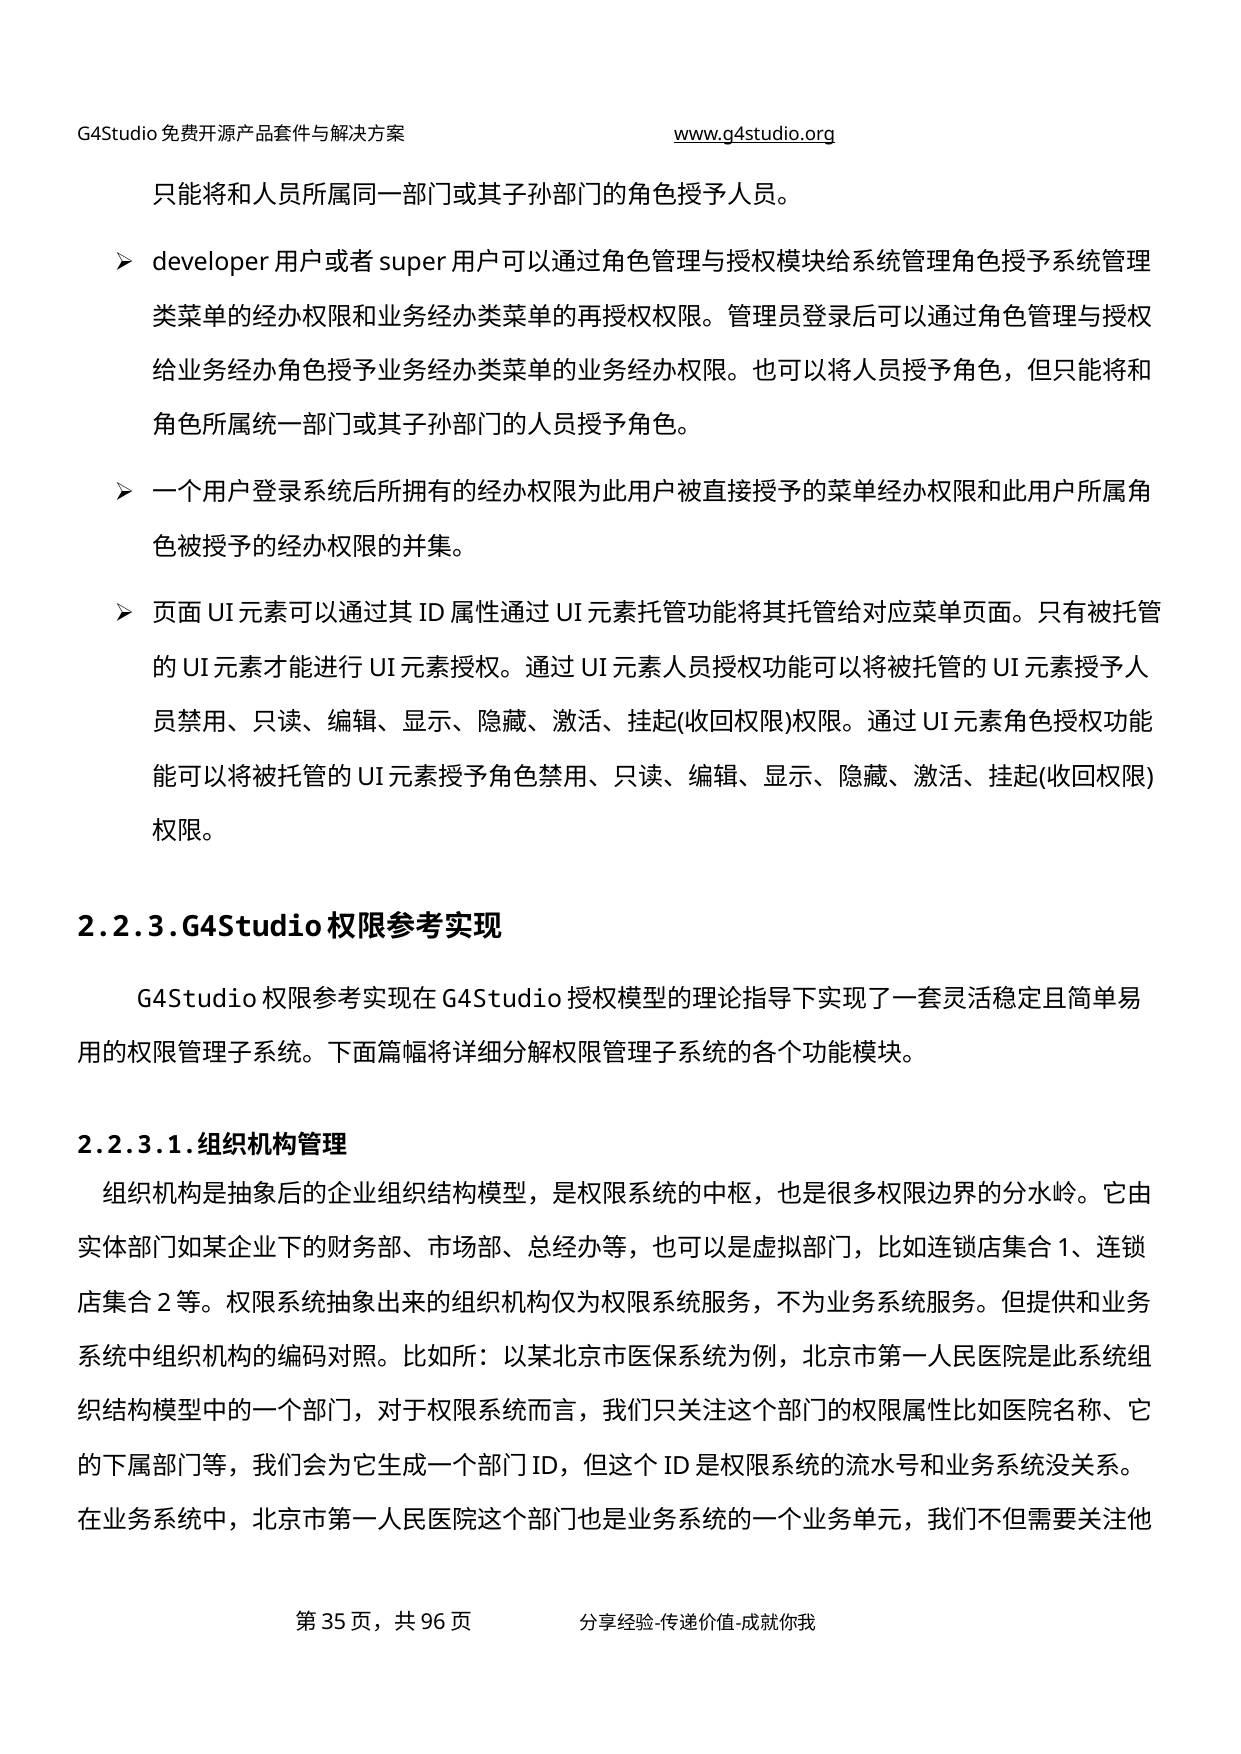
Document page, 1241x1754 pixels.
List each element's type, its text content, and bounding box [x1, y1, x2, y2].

list 页面UI元素可以通过其ID属性通过UI元素托管功能将其托管给对应菜单页面。只有被托管的UI元素才能进行UI元素授权。通过UI元素人员授权功能可以将被托管的UI元素授予人员禁用、只读、编辑、显示、隐藏、激活、挂起(收回权限)权限。通过UI元素角色授权功能能可以将被托管的UI元素授予角色禁用、只读、编辑、显示、隐藏、激活、挂起(收回权限)权限。 [114, 593, 1163, 847]
subtitle 2.2.3.1.组织机构管理 [77, 1124, 1163, 1161]
text 组织机构是抽象后的企业组织结构模型，是权限系统的中枢，也是很多权限边界的分水岭。它由实体部门如某企业下的财务部、市场部、总经办等，也可以是虚拟部门，比如连锁店集合1、连锁店集合2等。权限系统抽象出来的组织机构仅为权限系统服务，不为业务系统服务。但提供和业务系统中组织机构的编码对照。比如所：以某北京市医保系统为例，北京市第一人民医院是此系统组织结构模型中的一个部门，对于权限系统而言，我们只关注这个部门的权限属性比如医院名称、它的下属部门等，我们会为它生成一个部门ID，但这个ID是权限系统的流水号和业务系统没关系。在业务系统中，北京市第一人民医院这个部门也是业务系统的一个业务单元，我们不但需要关注他 [77, 1173, 1163, 1536]
list 一个用户登录系统后所拥有的经办权限为此用户被直接授予的菜单经办权限和此用户所属角色被授予的经办权限的并集。 [114, 472, 1163, 562]
list developer用户或者super用户可以通过角色管理与授权模块给系统管理角色授予系统管理类菜单的经办权限和业务经办类菜单的再授权权限。管理员登录后可以通过角色管理与授权给业务经办角色授予业务经办类菜单的业务经办权限。也可以将人员授予角色，但只能将和角色所属统一部门或其子孙部门的人员授予角色。 [114, 242, 1163, 441]
text G4Studio权限参考实现在G4Studio授权模型的理论指导下实现了一套灵活稳定且简单易用的权限管理子系统。下面篇幅将详细分解权限管理子系统的各个功能模块。 [77, 978, 1163, 1069]
subtitle 2.2.3.G4Studio权限参考实现 [77, 902, 1163, 945]
list 只能将和人员所属同一部门或其子孙部门的角色授予人员。 [114, 175, 1163, 211]
